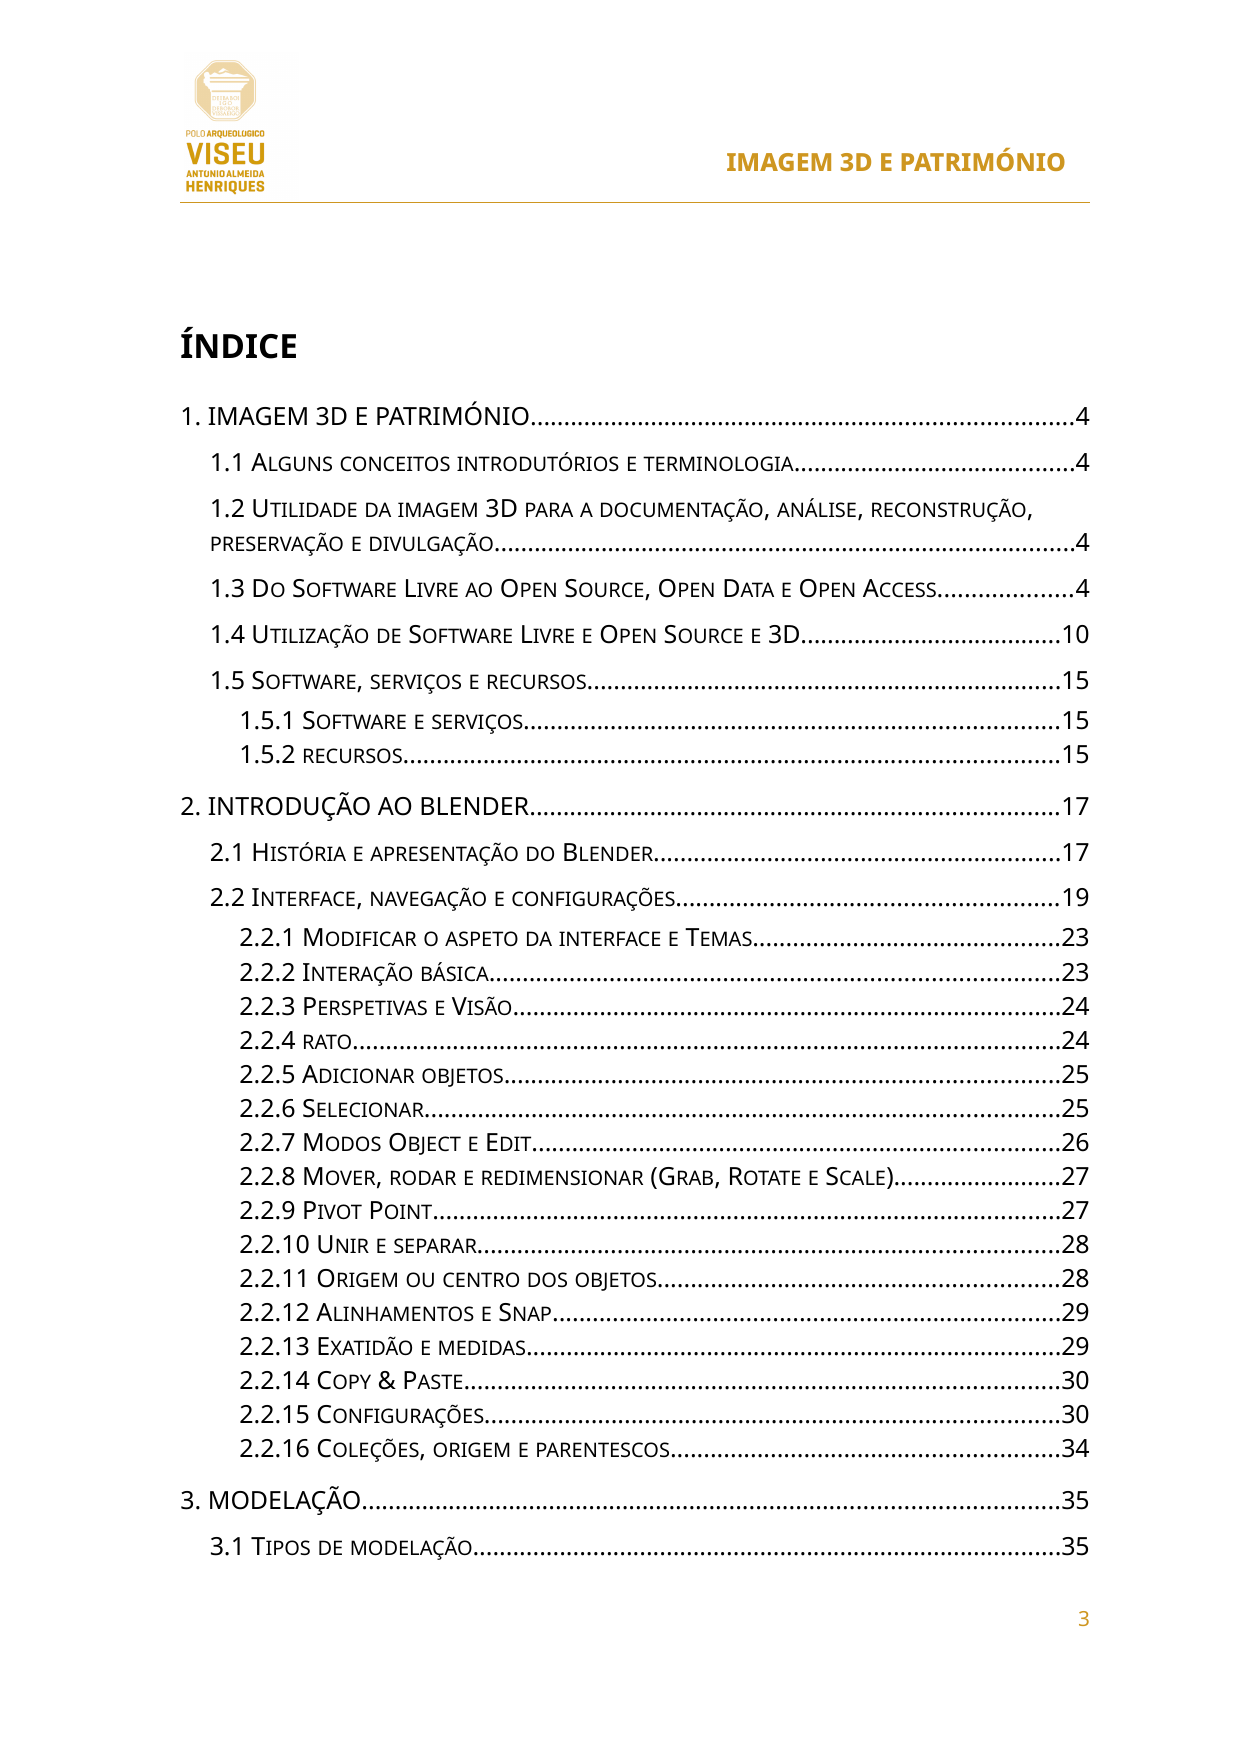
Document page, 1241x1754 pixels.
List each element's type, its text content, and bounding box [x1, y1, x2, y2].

text 2.2.4 rato 24 [239, 1022, 1090, 1056]
text 1.1 Alguns conceitos introdutórios e terminologia 4 [209, 444, 1090, 479]
text 2.2.5 Adicionar objetos 25 [239, 1056, 1090, 1090]
text 1.5.1 Software e serviços 15 [239, 702, 1090, 736]
text 2.2.1 Modificar o aspeto da interface e Temas 23 [239, 920, 1090, 954]
picture [183, 52, 299, 201]
text 2.2.12 Alinhamentos e Snap 29 [239, 1295, 1090, 1329]
text 2.2.2 Interação básica 23 [239, 954, 1090, 988]
text 1.5 Software, serviços e recursos 15 [209, 662, 1090, 696]
text 1.5.2 recursos 15 [239, 736, 1090, 771]
text 2.2 Interface, navegação e configurações 19 [209, 880, 1090, 914]
text 2.1 História e apresentação do Blender 17 [209, 834, 1090, 868]
text 2.2.11 Origem ou centro dos objetos 28 [239, 1261, 1090, 1295]
text 2.2.15 Configurações 30 [239, 1397, 1090, 1431]
text 1.4 Utilização de Software Livre e Open Source e 3D 10 [209, 616, 1090, 651]
text 2.2.9 Pivot Point 27 [239, 1193, 1090, 1227]
text 2. INTRODUÇÃO AO BLENDER 17 [180, 788, 1090, 822]
text 2.2.8 Mover, rodar e redimensionar (Grab, Rotate e Scale) 27 [239, 1158, 1090, 1193]
text 3.1 Tipos de modelação 35 [209, 1529, 1090, 1563]
text 2.2.10 Unir e separar 28 [239, 1227, 1090, 1261]
text 2.2.16 Coleções, origem e parentescos 34 [239, 1431, 1090, 1465]
text 1.3 Do Software Livre ao Open Source, Open Data e Open Access 4 [209, 571, 1090, 604]
text 1.2 Utilidade da imagem 3D para a documentação, análise, reconstrução, preservação e divulgação 4 [209, 491, 1090, 559]
text 2.2.14 Copy & Paste 30 [239, 1363, 1090, 1397]
text 3. MODELAÇÃO 35 [180, 1483, 1090, 1517]
subtitle Índice [180, 323, 1090, 368]
text 2.2.6 Selecionar 25 [239, 1090, 1090, 1124]
text 2.2.3 Perspetivas e Visão 24 [239, 988, 1090, 1022]
text 1. IMAGEM 3D E PATRIMÓNIO 4 [180, 399, 1090, 433]
text 2.2.7 Modos Object e Edit 26 [239, 1124, 1090, 1158]
text 2.2.13 Exatidão e medidas 29 [239, 1329, 1090, 1363]
